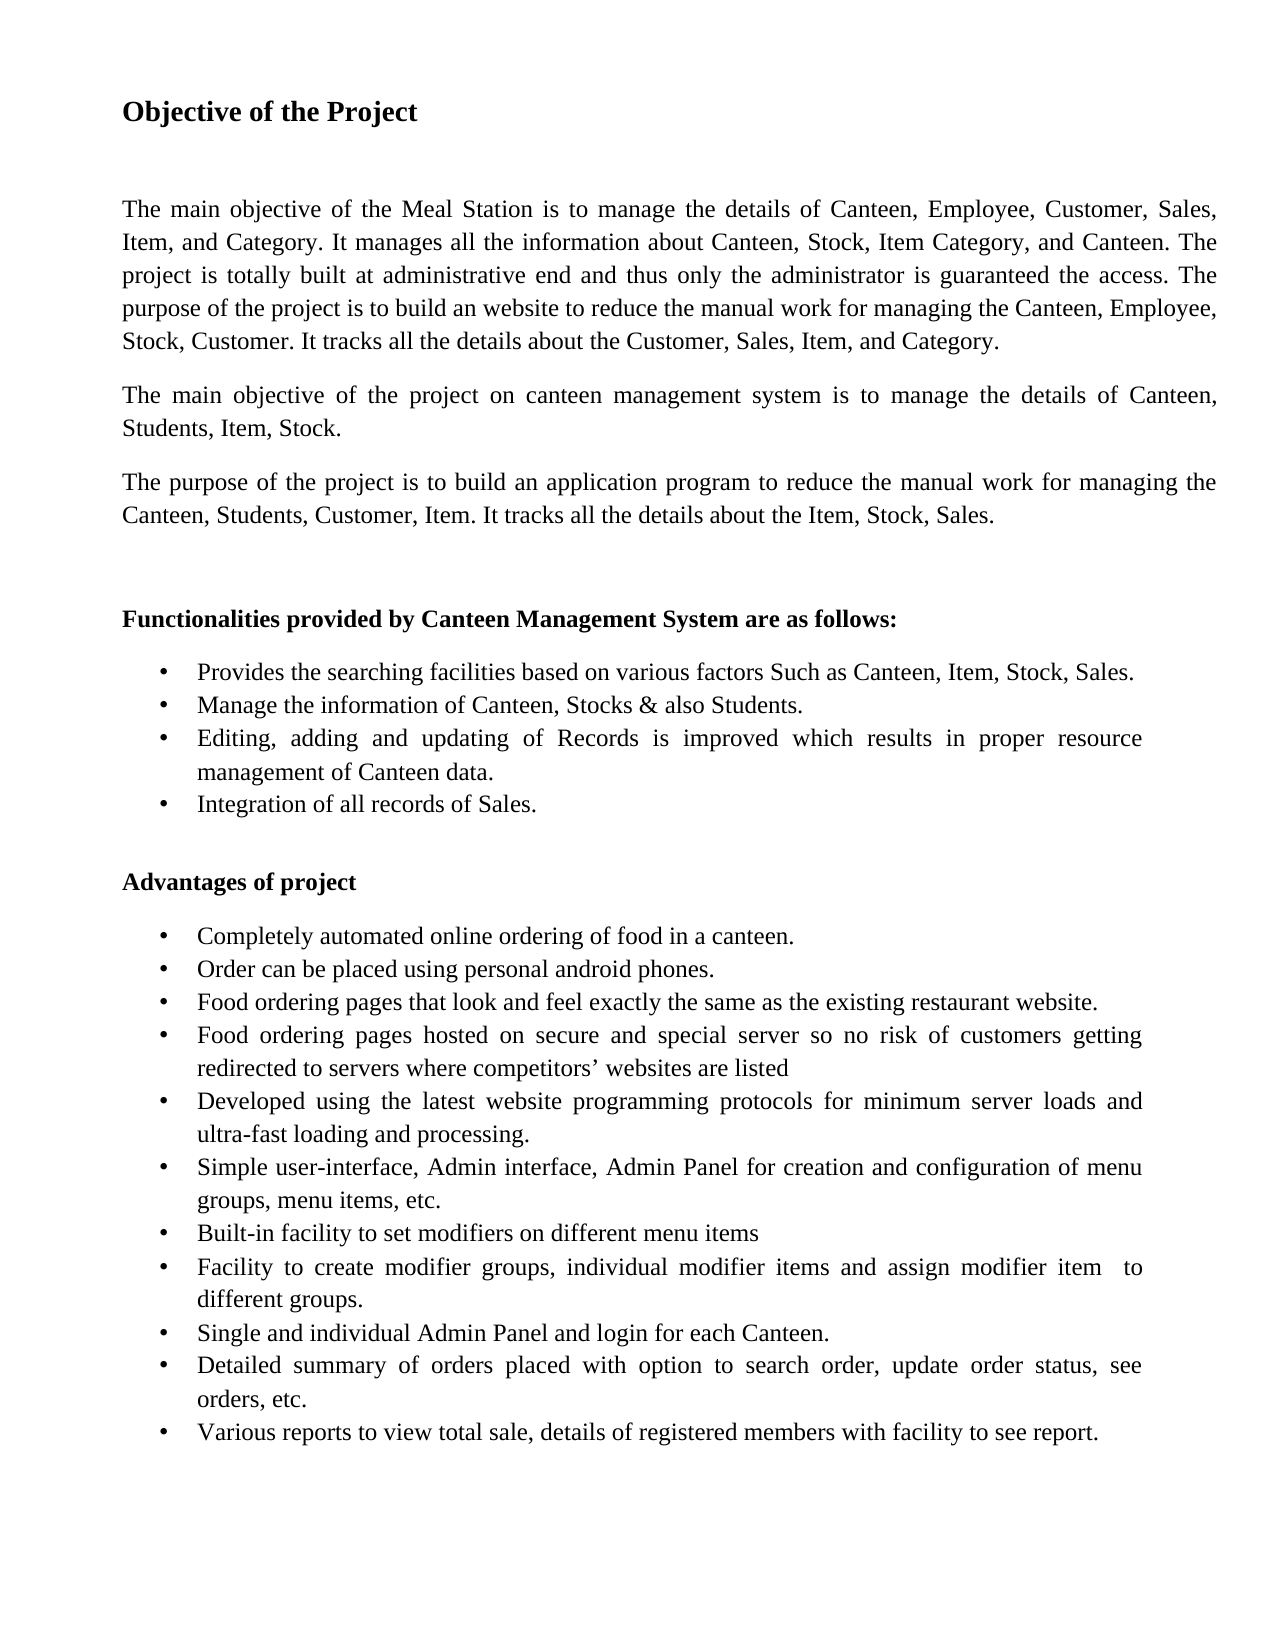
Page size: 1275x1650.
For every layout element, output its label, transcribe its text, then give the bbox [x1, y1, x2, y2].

list Various reports to view total sale, details of registered members with facility to see report. [159, 1417, 1144, 1445]
text Advantages of project [122, 867, 1144, 896]
list Editing, adding and updating of Records is improved which results in proper resource management of Canteen data. [159, 723, 1144, 785]
list Detailed summary of orders placed with option to search order, update order status, see orders, etc. [159, 1351, 1144, 1412]
list Integration of all records of Sales. [159, 789, 1144, 818]
list Facility to create modifier groups, individual modifier items and assign modifier item to different groups. [159, 1252, 1144, 1313]
text The purpose of the project is to build an application program to reduce the manual work for managing the Canteen, Students, Customer, Item. It tracks all the details about the Item, Stock, Sales. [122, 467, 1219, 529]
list Simple user-interface, Admin interface, Admin Panel for creation and configuration of menu groups, menu items, etc. [159, 1152, 1144, 1214]
list Order can be placed using personal android phones. [159, 954, 1144, 983]
list Food ordering pages hosted on secure and special server so no risk of customers getting redirected to servers where competitors’ websites are listed [159, 1020, 1144, 1082]
list Built-in facility to set modifiers on different menu items [159, 1218, 1144, 1247]
list Provides the searching facilities based on various factors Such as Canteen, Item, Stock, Sales. [159, 657, 1144, 686]
list Manage the information of Canteen, Stocks & also Students. [159, 691, 1144, 719]
text Functionalities provided by Canteen Management System are as follows: [122, 604, 1144, 632]
list Completely automated online ordering of food in a canteen. [159, 921, 1144, 950]
list Single and individual Admin Panel and login for each Canteen. [159, 1318, 1144, 1346]
text Objective of the Project [122, 94, 1144, 127]
text The main objective of the Meal Station is to manage the details of Canteen, Employee, Customer, Sales, Item, and Category. It manages all the information about Canteen, Stock, Item Category, and Canteen. The project is totally built at administrative end and thus only the administrator is guaranteed the access. The purpose of the project is to build an website to reduce the manual work for managing the Canteen, Employee, Stock, Customer. It tracks all the details about the Customer, Sales, Item, and Category. [122, 194, 1219, 355]
list Developed using the latest website programming protocols for minimum server loads and ultra-fast loading and processing. [159, 1086, 1144, 1148]
list Food ordering pages that look and feel exactly the same as the existing restaurant website. [159, 987, 1144, 1016]
text The main objective of the project on canteen management system is to manage the details of Canteen, Students, Item, Stock. [122, 380, 1219, 442]
